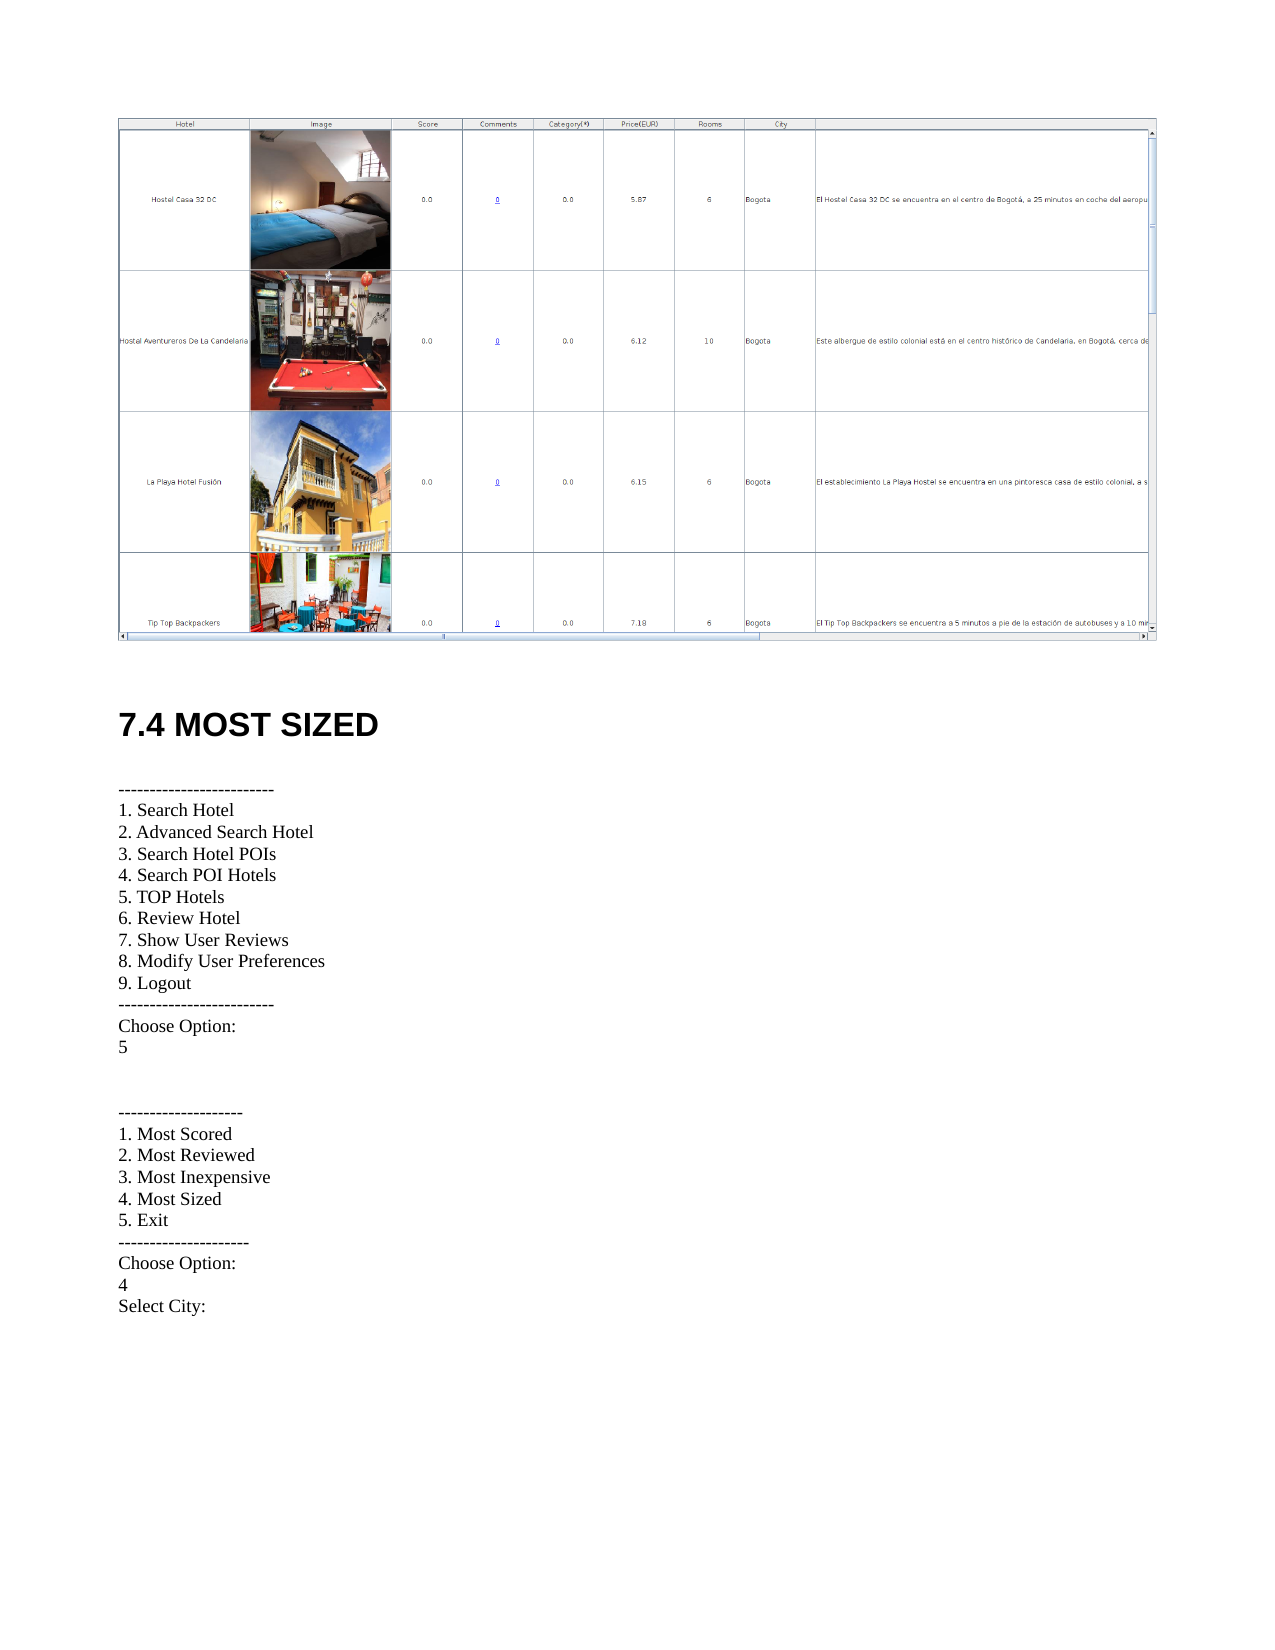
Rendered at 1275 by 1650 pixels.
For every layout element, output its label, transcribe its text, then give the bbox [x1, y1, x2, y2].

text 4. Search POI Hotels [118, 864, 1157, 886]
text ------------------------- [118, 993, 1157, 1015]
text --------------------- [118, 1231, 1157, 1252]
text 2. Most Reviewed [118, 1144, 1157, 1166]
text 3. Most Inexpensive [118, 1166, 1157, 1187]
text 9. Logout [118, 972, 1157, 993]
text 8. Modify User Preferences [118, 950, 1157, 972]
text 2. Advanced Search Hotel [118, 821, 1157, 842]
text -------------------- [118, 1101, 1157, 1123]
text 5. Exit [118, 1209, 1157, 1231]
text Choose Option: [118, 1015, 1157, 1036]
text 5 [118, 1036, 1157, 1058]
text 5. TOP Hotels [118, 886, 1157, 907]
text 3. Search Hotel POIs [118, 842, 1157, 864]
subtitle 7.4 MOST SIZED [118, 705, 1157, 744]
text 1. Search Hotel [118, 799, 1157, 821]
text ------------------------- [118, 778, 1157, 799]
text 1. Most Scored [118, 1123, 1157, 1144]
picture [118, 118, 1157, 641]
text Select City: [118, 1295, 1157, 1317]
text 4 [118, 1274, 1157, 1295]
text Choose Option: [118, 1252, 1157, 1274]
text 7. Show User Reviews [118, 929, 1157, 950]
text 6. Review Hotel [118, 907, 1157, 929]
text 4. Most Sized [118, 1187, 1157, 1209]
